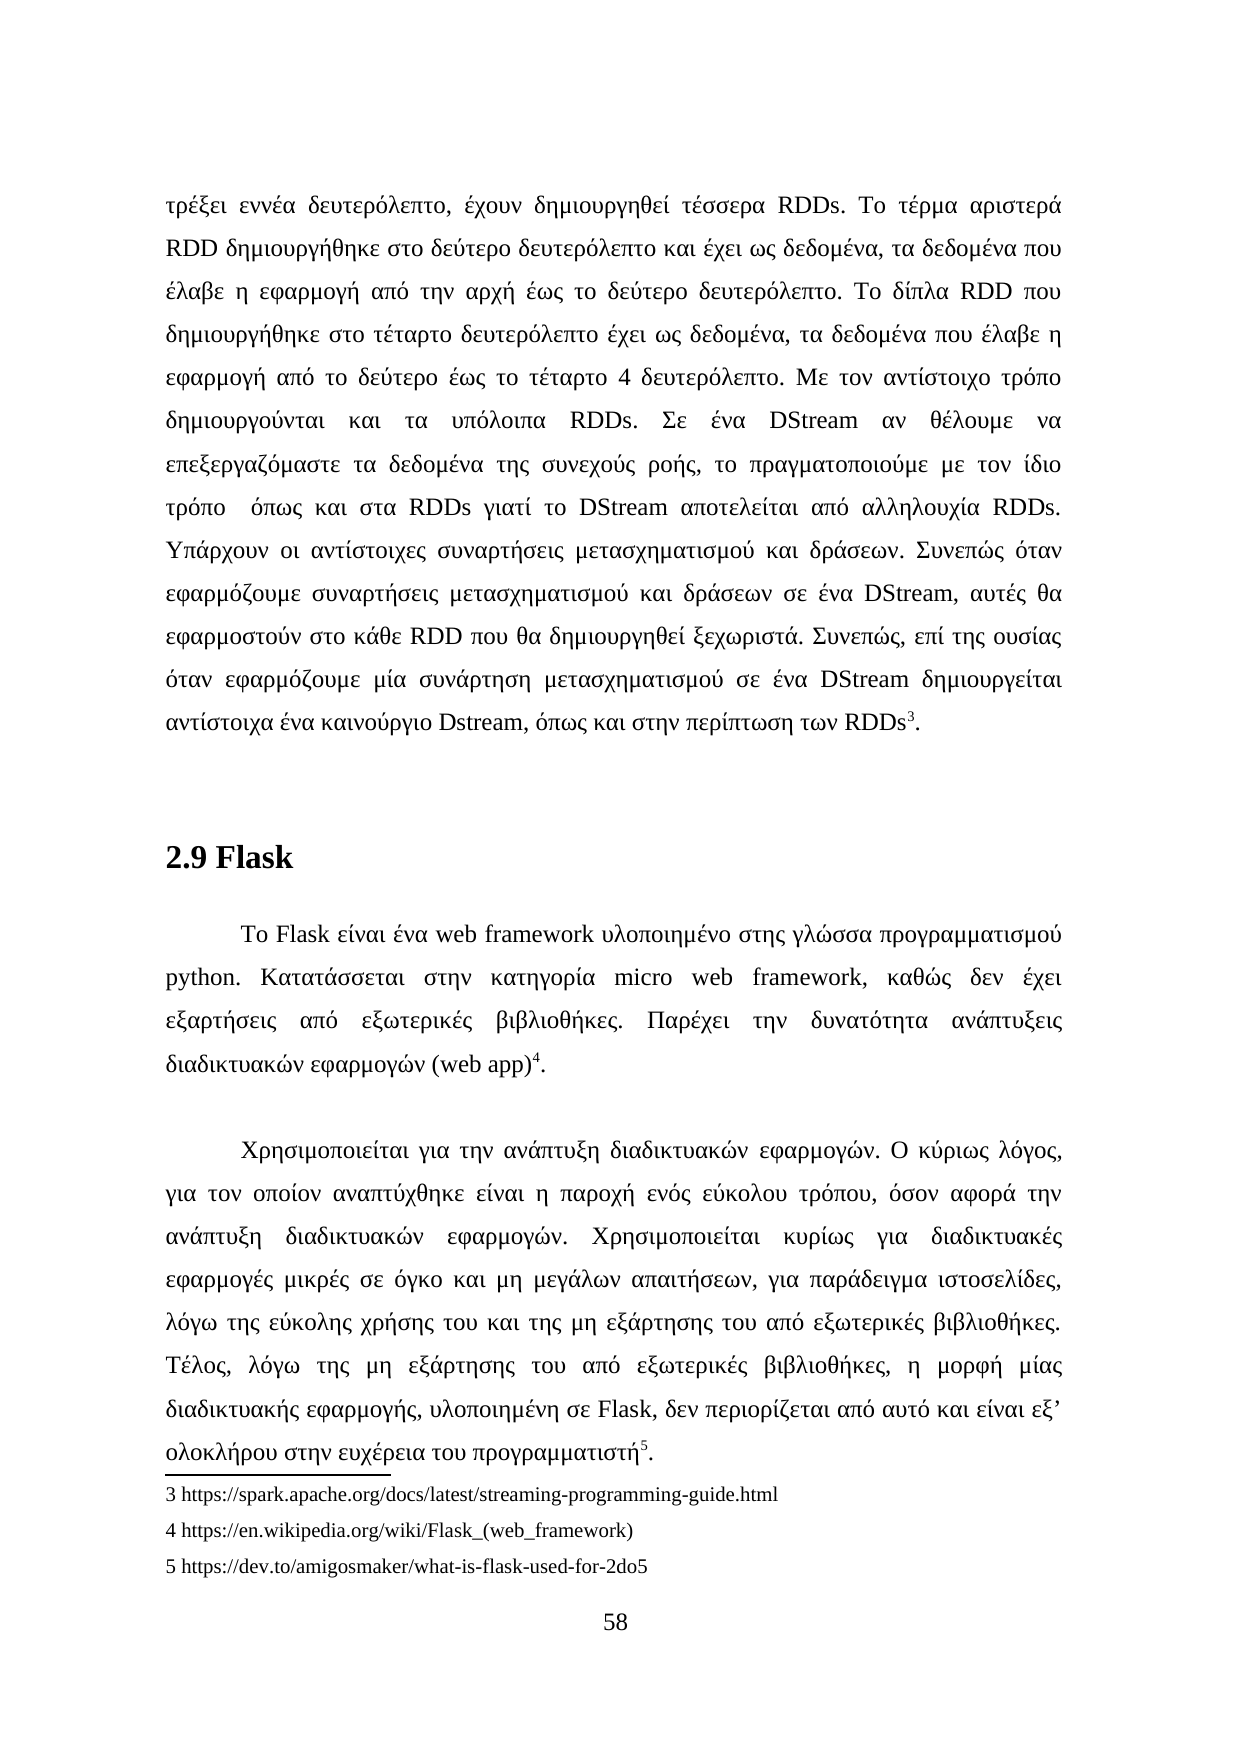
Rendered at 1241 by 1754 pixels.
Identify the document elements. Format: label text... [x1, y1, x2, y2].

text https://en.wikipedia.org/wiki/Flask_(web_framework) [165, 1517, 1063, 1542]
text https://spark.apache.org/docs/latest/streaming-programming-guide.html [165, 1481, 1063, 1506]
text https://dev.to/amigosmaker/what-is-flask-used-for-2do5 [165, 1553, 1063, 1578]
text τρέξει εννέα δευτερόλεπτο, έχουν δημιουργηθεί τέσσερα RDDs. Το τέρμα αριστερά RDD δημιουργήθηκε στο δεύτερο δευτερόλεπτο και έχει ως δεδομένα, τα δεδομένα που έλαβε η εφαρμογή από την αρχή έως το δεύτερο δευτερόλεπτο. Το δίπλα RDD που δημιουργήθηκε στο τέταρτο δευτερόλεπτο έχει ως δεδομένα, τα δεδομένα που έλαβε η εφαρμογή από το δεύτερο έως το τέταρτο 4 δευτερόλεπτο. Με τον αντίστοιχο τρόπο δημιουργούνται και τα υπόλοιπα RDDs. Σε ένα DStream αν θέλουμε να επεξεργαζόμαστε τα δεδομένα της συνεχούς ροής, το πραγματοποιούμε με τον ίδιο τρόπο όπως και στα RDDs γιατί το DStream αποτελείται από αλληλουχία RDDs. Υπάρχουν οι αντίστοιχες συναρτήσεις μετασχηματισμού και δράσεων. Συνεπώς όταν εφαρμόζουμε συναρτήσεις μετασχηματισμού και δράσεων σε ένα DStream, αυτές θα εφαρμοστούν στο κάθε RDD που θα δημιουργηθεί ξεχωριστά. Συνεπώς, επί της ουσίας όταν εφαρμόζουμε μία συνάρτηση μετασχηματισμού σε ένα DStream δημιουργείται αντίστοιχα ένα καινούργιο Dstream, όπως και στην περίπτωση των RDDs. [165, 190, 1063, 736]
subtitle 2.9 Flask [165, 837, 1063, 875]
text Χρησιμοποιείται για την ανάπτυξη διαδικτυακών εφαρμογών. Ο κύριως λόγος, για τον οποίον αναπτύχθηκε είναι η παροχή ενός εύκολου τρόπου, όσον αφορά την ανάπτυξη διαδικτυακών εφαρμογών. Χρησιμοποιείται κυρίως για διαδικτυακές εφαρμογές μικρές σε όγκο και μη μεγάλων απαιτήσεων, για παράδειγμα ιστοσελίδες, λόγω της εύκολης χρήσης του και της μη εξάρτησης του από εξωτερικές βιβλιοθήκες. Τέλος, λόγω της μη εξάρτησης του από εξωτερικές βιβλιοθήκες, η μορφή μίας διαδικτυακής εφαρμογής, υλοποιημένη σε Flask, δεν περιορίζεται από αυτό και είναι εξ’ ολοκλήρου στην ευχέρεια του προγραμματιστή. [165, 1135, 1063, 1466]
text Το Flask είναι ένα web framework υλοποιημένο στης γλώσσα προγραμματισμού python. Κατατάσσεται στην κατηγορία micro web framework, καθώς δεν έχει εξαρτήσεις από εξωτερικές βιβλιοθήκες. Παρέχει την δυνατότητα ανάπτυξεις διαδικτυακών εφαρμογών (web app). [165, 919, 1063, 1077]
